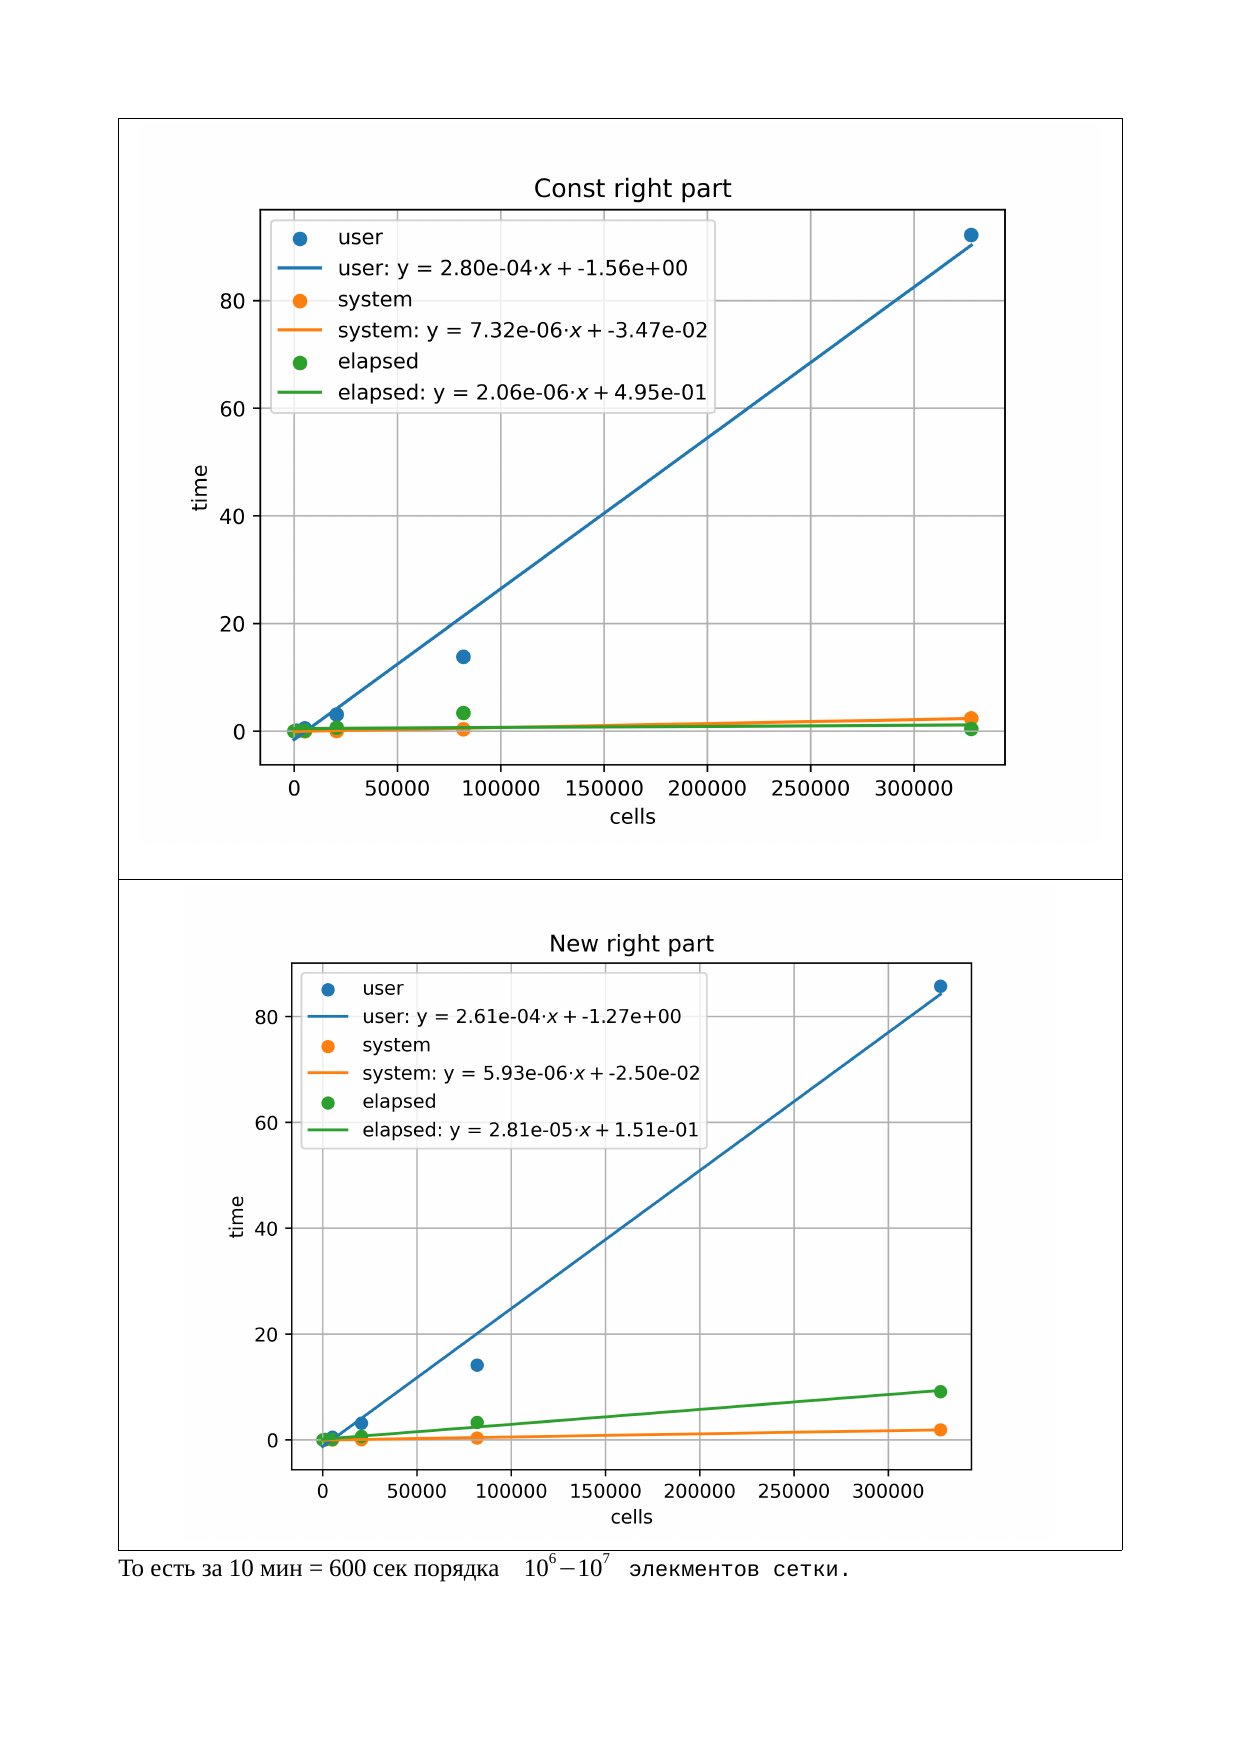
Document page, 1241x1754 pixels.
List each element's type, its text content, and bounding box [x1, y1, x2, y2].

picture [182, 884, 1059, 1542]
table_cell [119, 880, 1122, 1550]
text То есть за 10 мин = 600 сек порядка элекментов сетки. [118, 1551, 1122, 1583]
table_header [119, 119, 1122, 878]
picture [140, 123, 1100, 844]
